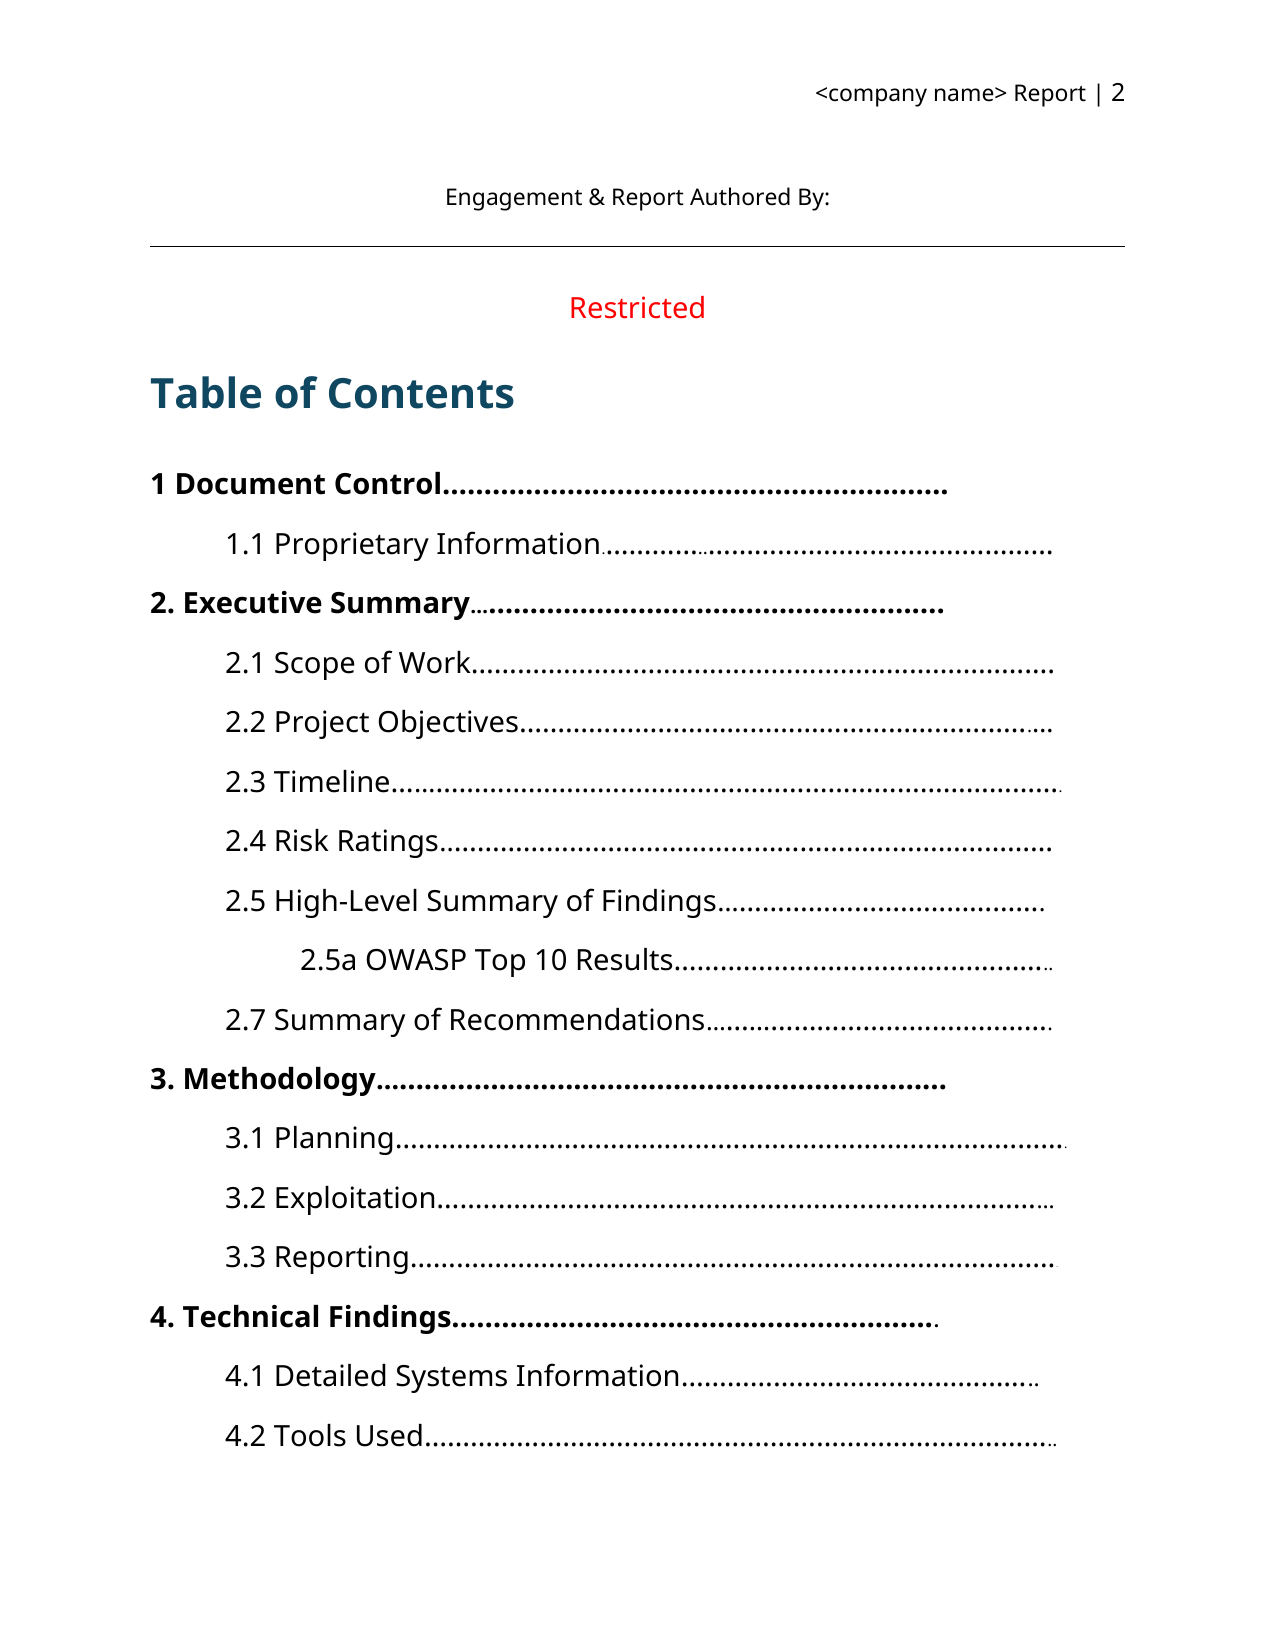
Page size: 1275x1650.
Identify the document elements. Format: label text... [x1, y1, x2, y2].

text 1.1 Proprietary Information.…………..……………………………………… [150, 523, 1125, 563]
text 2.5a OWASP Top 10 Results………………………………………….. [225, 939, 1134, 979]
text Restricted [150, 287, 1125, 327]
text 2.3 Timeline……………………………………………………………………………. [150, 761, 1134, 801]
text 2.7 Summary of Recommendations………………………………………. [150, 999, 1134, 1038]
text 4.1 Detailed Systems Information……………………………………….. [150, 1356, 1134, 1395]
text 3.2 Exploitation……………………………………………………………………… [150, 1177, 1134, 1217]
text 2.4 Risk Ratings..…………………………………………………………………… [150, 820, 1134, 860]
text 3. Methodology…………………………………………………………… [150, 1058, 1134, 1098]
text Engagement & Report Authored By: [150, 181, 1125, 212]
text 4. Technical Findings………………………………………………….. [150, 1296, 1134, 1336]
text 2.1 Scope of Work…………………………………………………………………. [150, 642, 1134, 682]
text 2. Executive Summary…………………………………………………. [150, 582, 1134, 622]
text 3.3 Reporting…………………………………………………………………………. [150, 1237, 1134, 1276]
text 1 Document Control……………………………………………………. [150, 463, 1125, 503]
subtitle Table of Contents [150, 364, 1125, 421]
text 2.2 Project Objectives………………………………………………………….… [150, 701, 1134, 741]
text 4.2 Tools Used……………………………………………………………………….. [150, 1415, 1134, 1455]
text 2.5 High-Level Summary of Findings……………………………………. [150, 880, 1134, 919]
text 3.1 Planning……………………………………………………………………………. [150, 1118, 1134, 1157]
